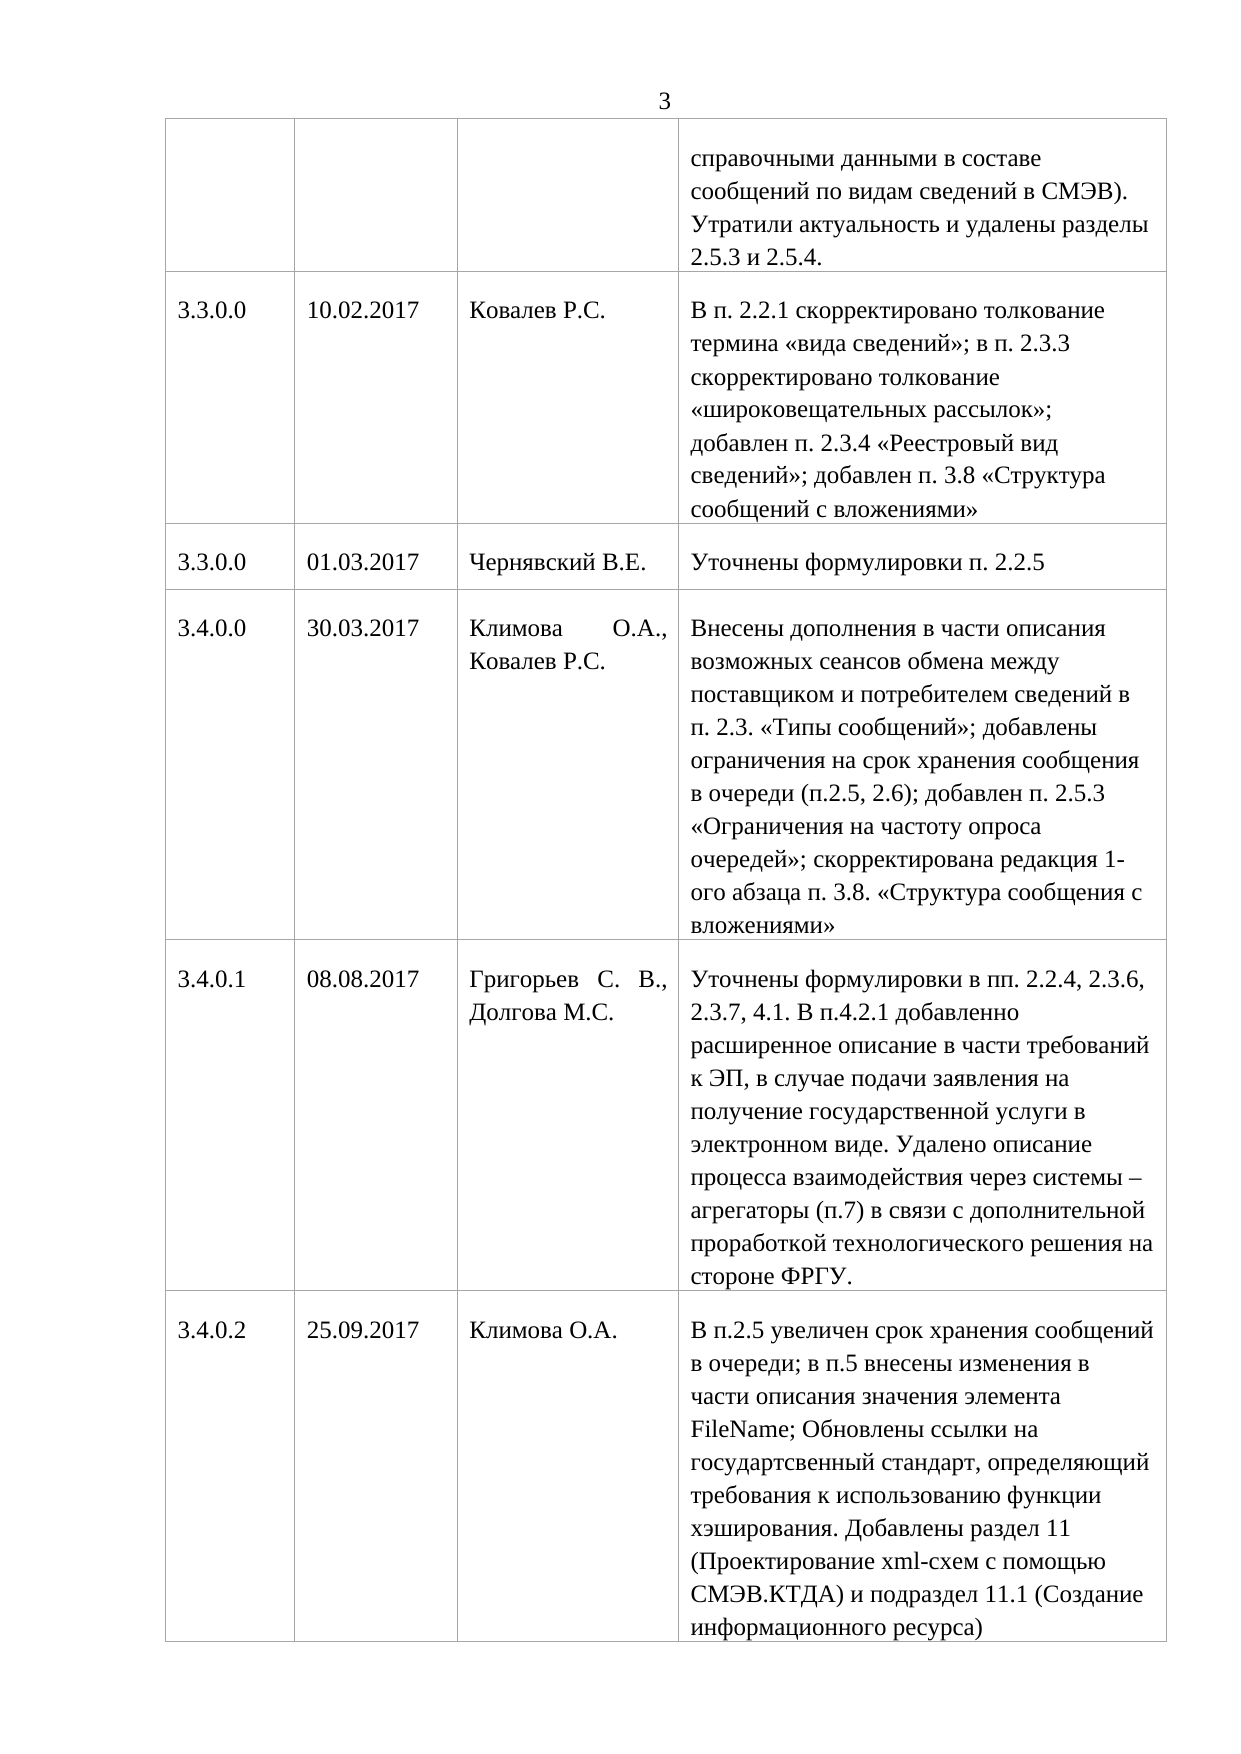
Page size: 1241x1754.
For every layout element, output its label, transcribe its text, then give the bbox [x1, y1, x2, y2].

table_cell 30.03.2017 [295, 590, 457, 939]
table_cell Внесены дополнения в части описания возможных сеансов обмена между поставщиком и потребителем сведений в п. 2.3. «Типы сообщений»; добавлены ограничения на срок хранения сообщения в очереди (п.2.5, 2.6); добавлен п. 2.5.3 «Ограничения на частоту опроса очередей»; скорректирована редакция 1-ого абзаца п. 3.8. «Структура сообщения с вложениями» [679, 590, 1166, 939]
table_cell Климова О.А., Ковалев Р.С. [458, 590, 678, 939]
table_cell В п. 2.2.1 скорректировано толкование термина «вида сведений»; в п. 2.3.3 скорректировано толкование «широковещательных рассылок»; добавлен п. 2.3.4 «Реестровый вид сведений»; добавлен п. 3.8 «Структура сообщений с вложениями» [679, 272, 1166, 522]
table_cell Уточнены формулировки п. 2.2.5 [679, 524, 1166, 588]
table_cell [166, 119, 294, 271]
table_cell Чернявский В.Е. [458, 524, 678, 588]
table_cell 3.4.0.1 [166, 940, 294, 1290]
table_cell справочными данными в составе сообщений по видам сведений в СМЭВ). Утратили актуальность и удалены разделы 2.5.3 и 2.5.4. [679, 119, 1166, 271]
table_cell 25.09.2017 [295, 1291, 457, 1641]
table_cell Климова О.А. [458, 1291, 678, 1641]
table_cell Уточнены формулировки в пп. 2.2.4, 2.3.6, 2.3.7, 4.1. В п.4.2.1 добавленно расширенное описание в части требований к ЭП, в случае подачи заявления на получение государственной услуги в электронном виде. Удалено описание процесса взаимодействия через системы – агрегаторы (п.7) в связи с дополнительной проработкой технологического решения на стороне ФРГУ. [679, 940, 1166, 1290]
table_cell 3.3.0.0 [166, 272, 294, 522]
table_cell [295, 119, 457, 271]
table_cell 01.03.2017 [295, 524, 457, 588]
table_cell 10.02.2017 [295, 272, 457, 522]
table_cell 08.08.2017 [295, 940, 457, 1290]
table_cell 3.3.0.0 [166, 524, 294, 588]
table_cell 3.4.0.0 [166, 590, 294, 939]
table_cell 3.4.0.2 [166, 1291, 294, 1641]
table_cell [458, 119, 678, 271]
table_cell Ковалев Р.С. [458, 272, 678, 522]
table_cell В п.2.5 увеличен срок хранения сообщений в очереди; в п.5 внесены изменения в части описания значения элемента FileName; Обновлены ссылки на государтсвенный стандарт, определяющий требования к использованию функции хэширования. Добавлены раздел 11 (Проектирование xml-схем с помощью СМЭВ.КТДА) и подраздел 11.1 (Создание информационного ресурса) [679, 1291, 1166, 1641]
table_cell Григорьев С. В., Долгова М.С. [458, 940, 678, 1290]
